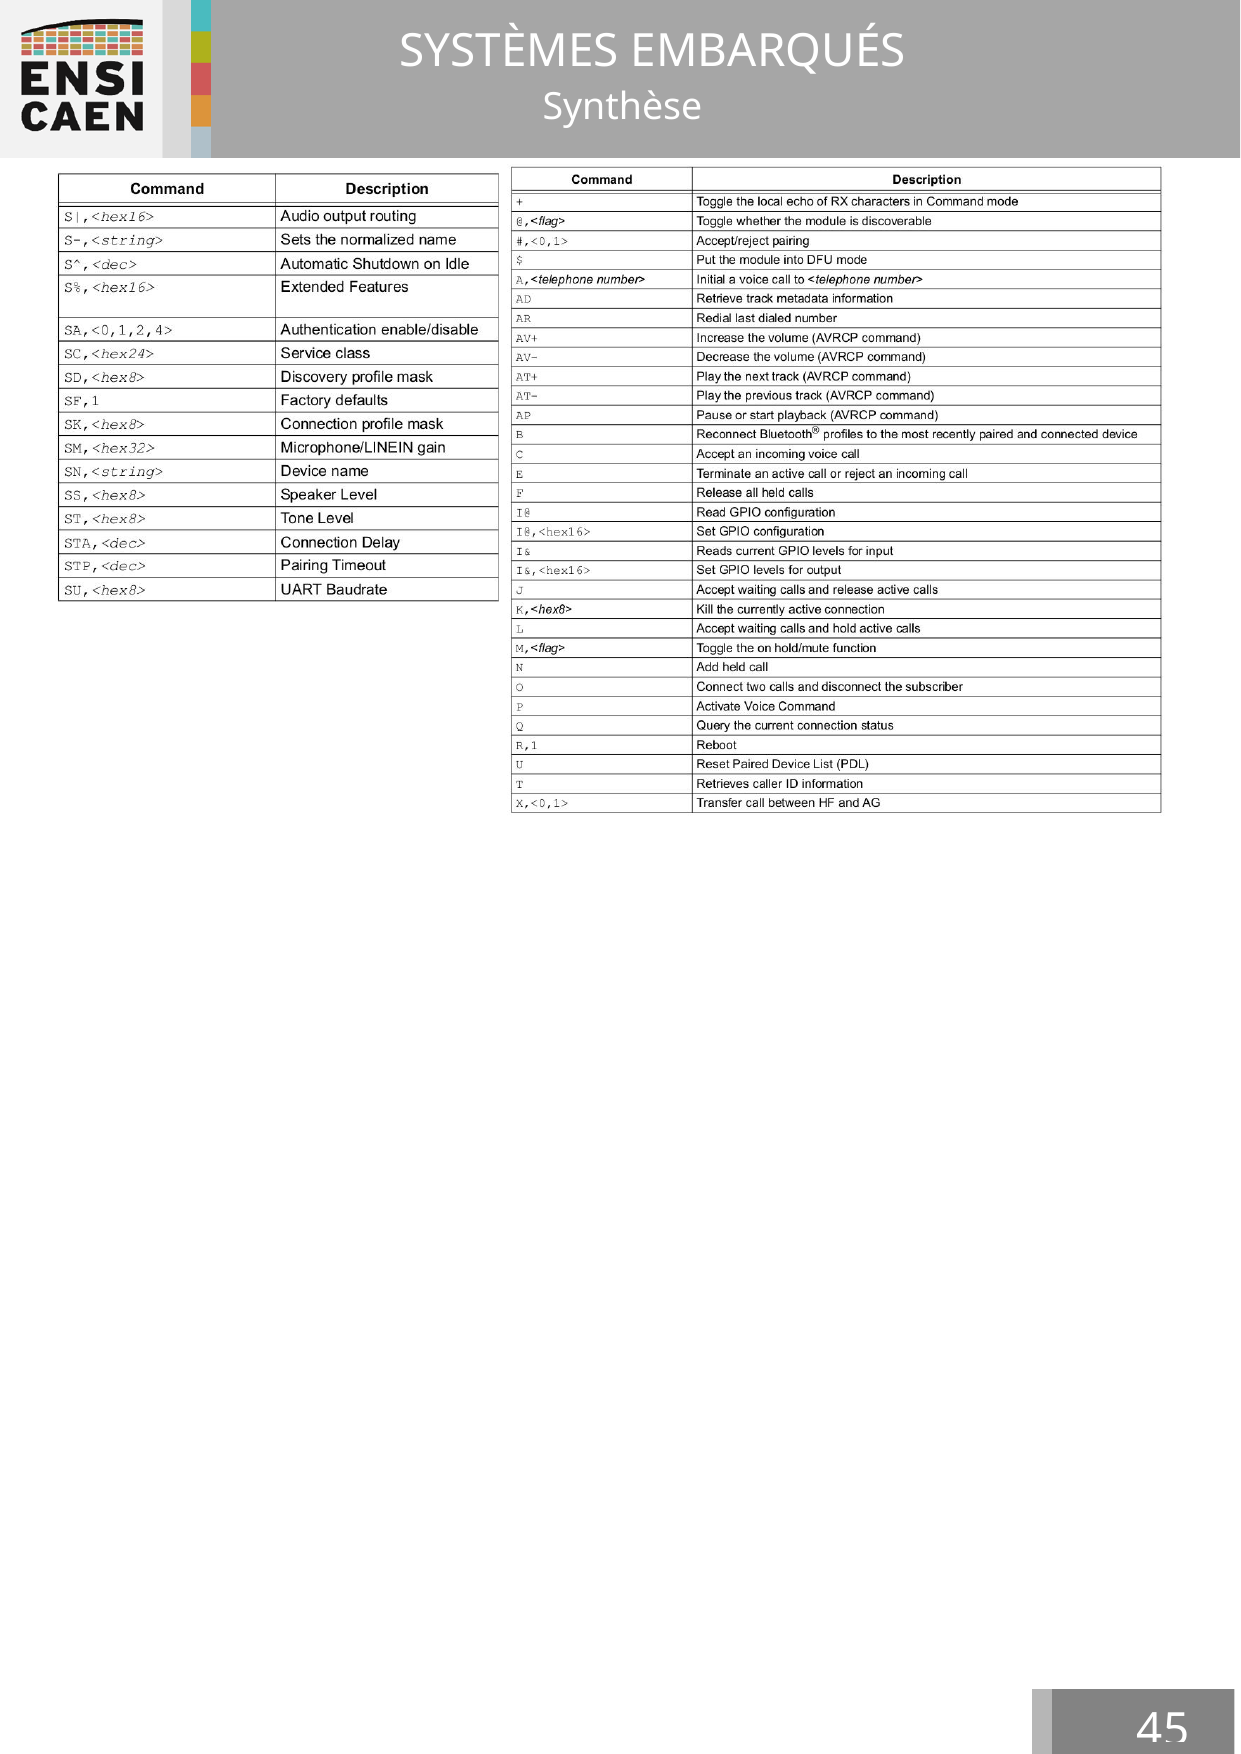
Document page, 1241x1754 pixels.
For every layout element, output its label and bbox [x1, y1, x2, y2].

picture [0, 0, 1241, 158]
picture [507, 164, 1165, 817]
picture [1032, 1689, 1235, 1754]
picture [55, 171, 499, 602]
